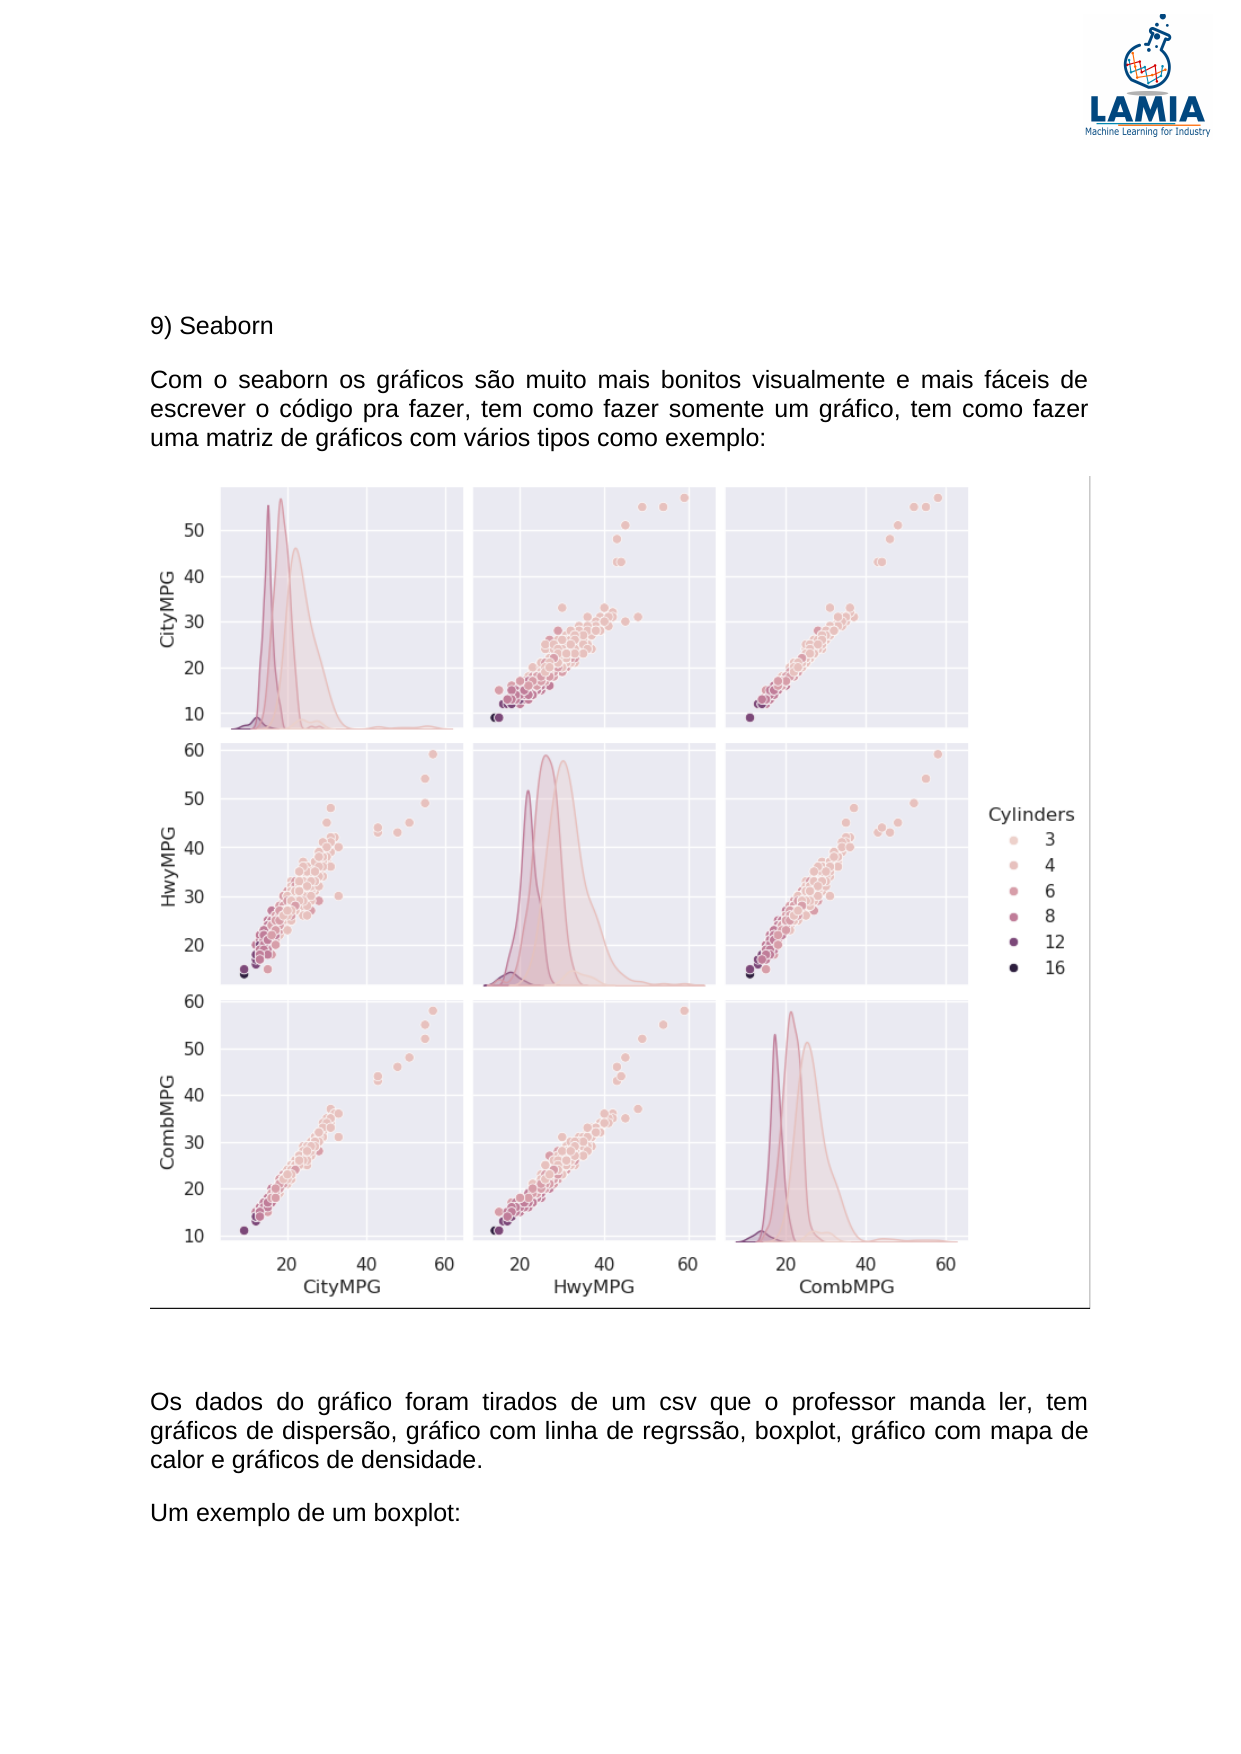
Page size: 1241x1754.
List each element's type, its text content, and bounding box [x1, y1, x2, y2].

text Com o seaborn os gráficos são muito mais bonitos visualmente e mais fáceis de escrever o código pra fazer, tem como fazer somente um gráfico, tem como fazer uma matriz de gráficos com vários tipos como exemplo: [150, 365, 1090, 451]
text 9) Seaborn [150, 311, 1090, 340]
picture [1082, 14, 1214, 140]
text Os dados do gráfico foram tirados de um csv que o professor manda ler, tem gráficos de dispersão, gráfico com linha de regrssão, boxplot, gráfico com mapa de calor e gráficos de densidade. [150, 1387, 1090, 1473]
picture [150, 476, 1091, 1309]
text Um exemplo de um boxplot: [150, 1498, 1090, 1527]
